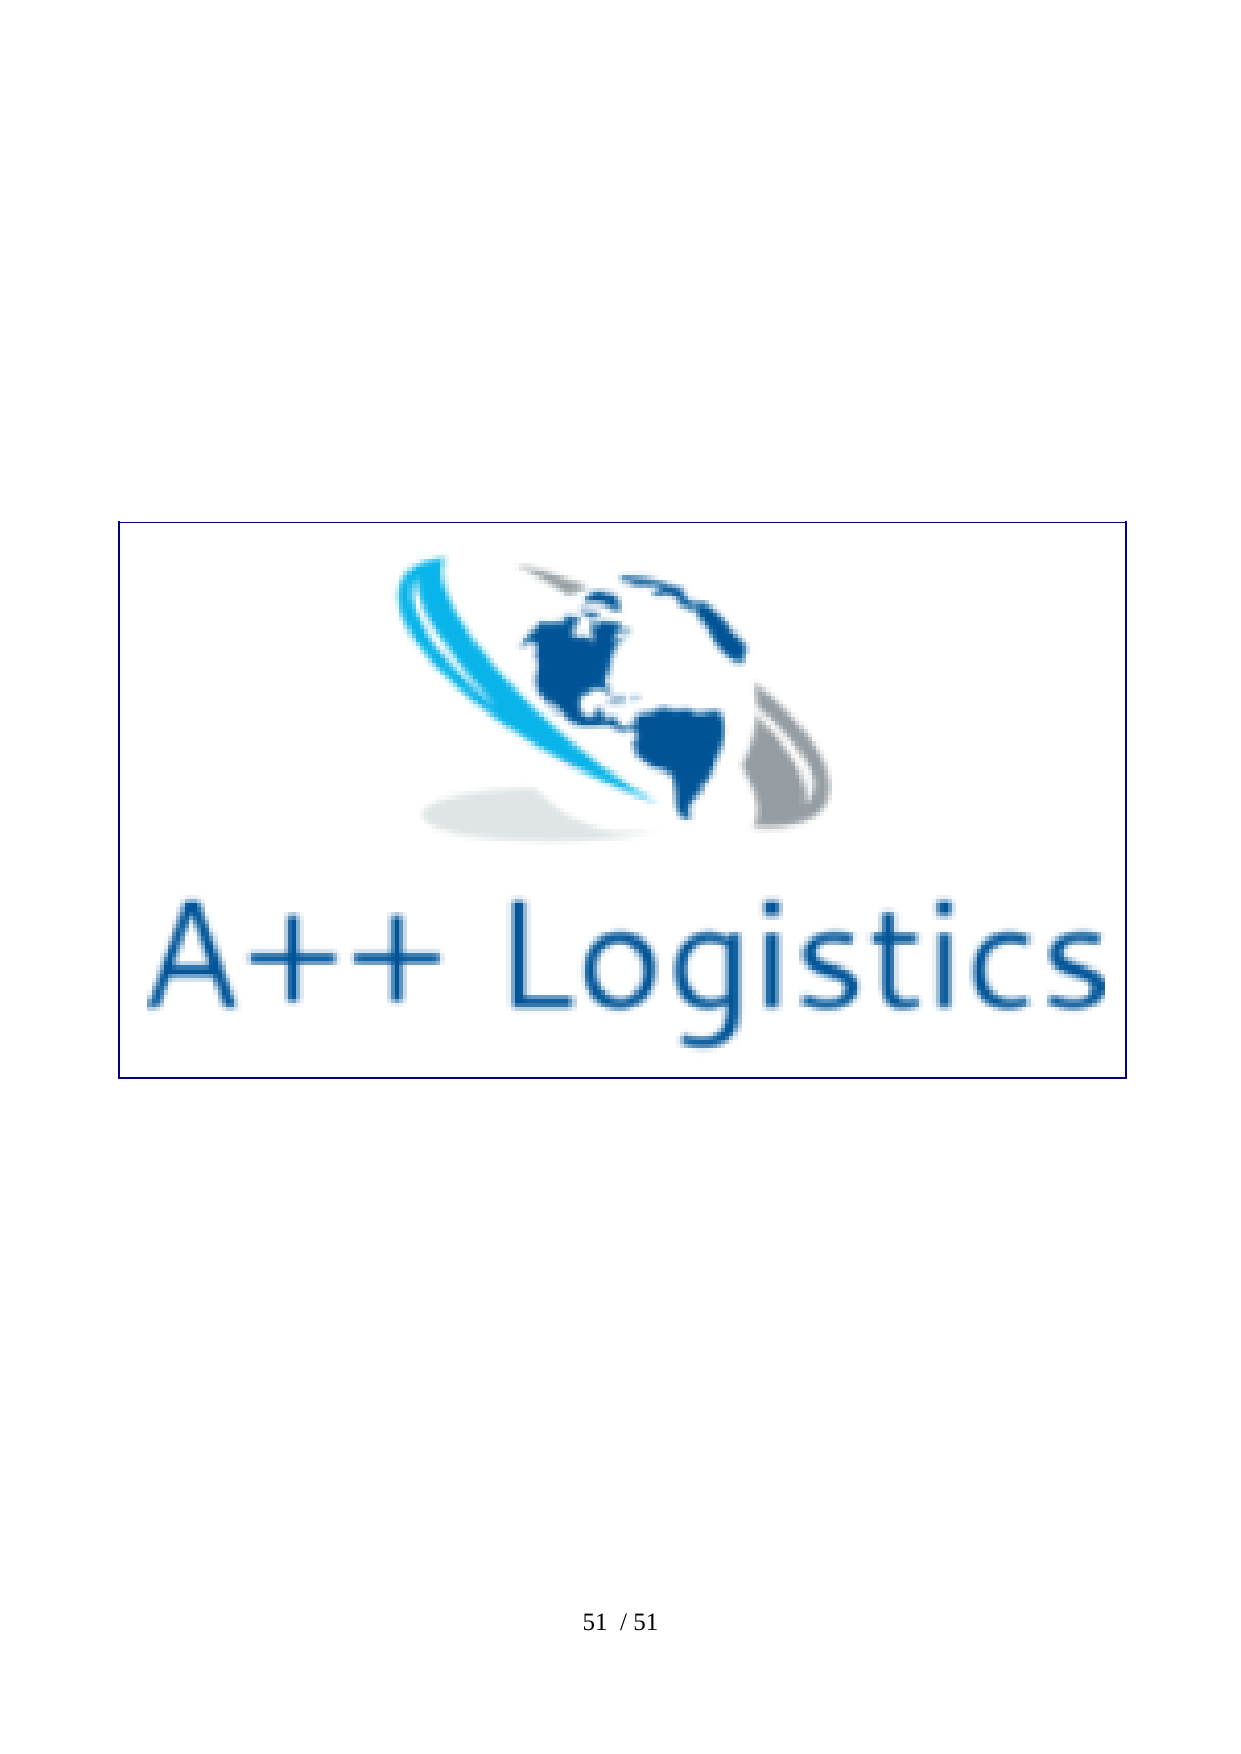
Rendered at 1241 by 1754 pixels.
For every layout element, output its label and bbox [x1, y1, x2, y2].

picture [120, 523, 1125, 1077]
